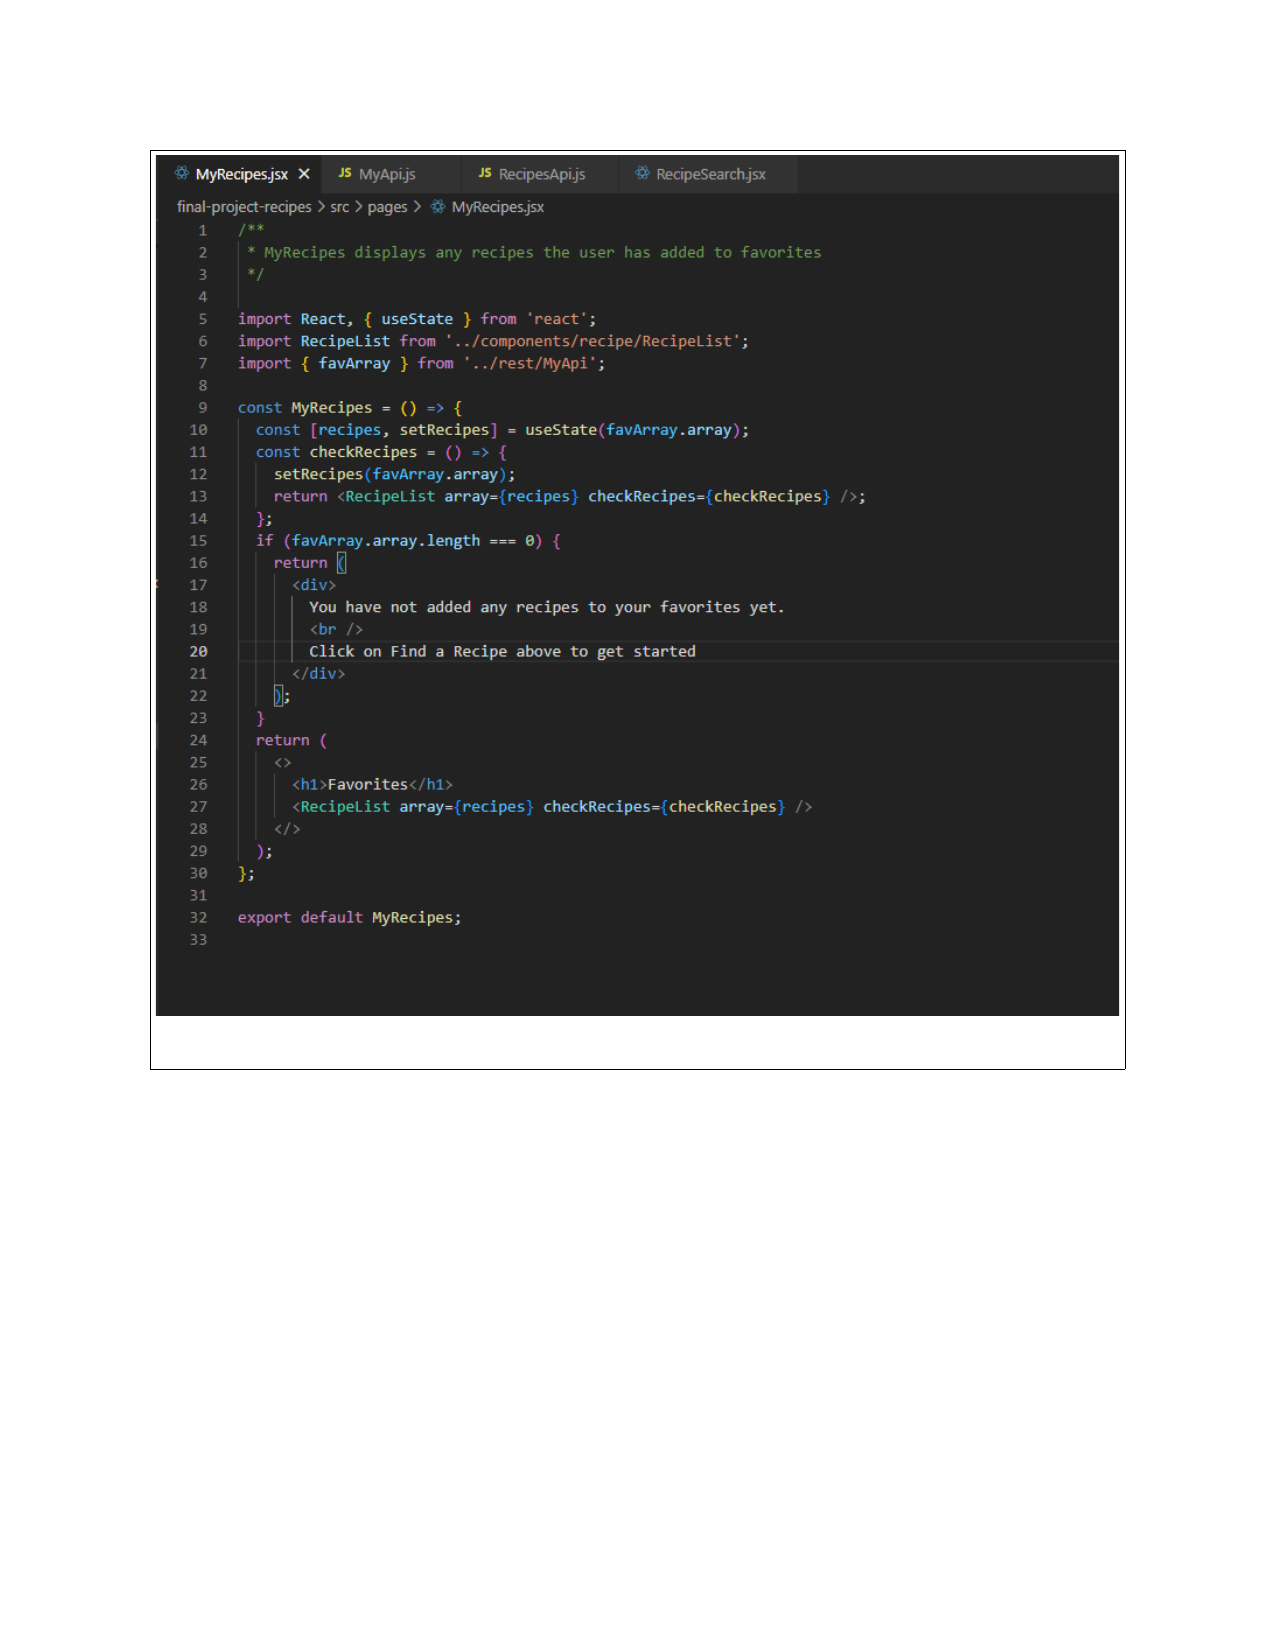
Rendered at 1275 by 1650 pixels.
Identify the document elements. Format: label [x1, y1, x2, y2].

table_cell [151, 151, 1125, 1069]
picture [155, 155, 1120, 1016]
